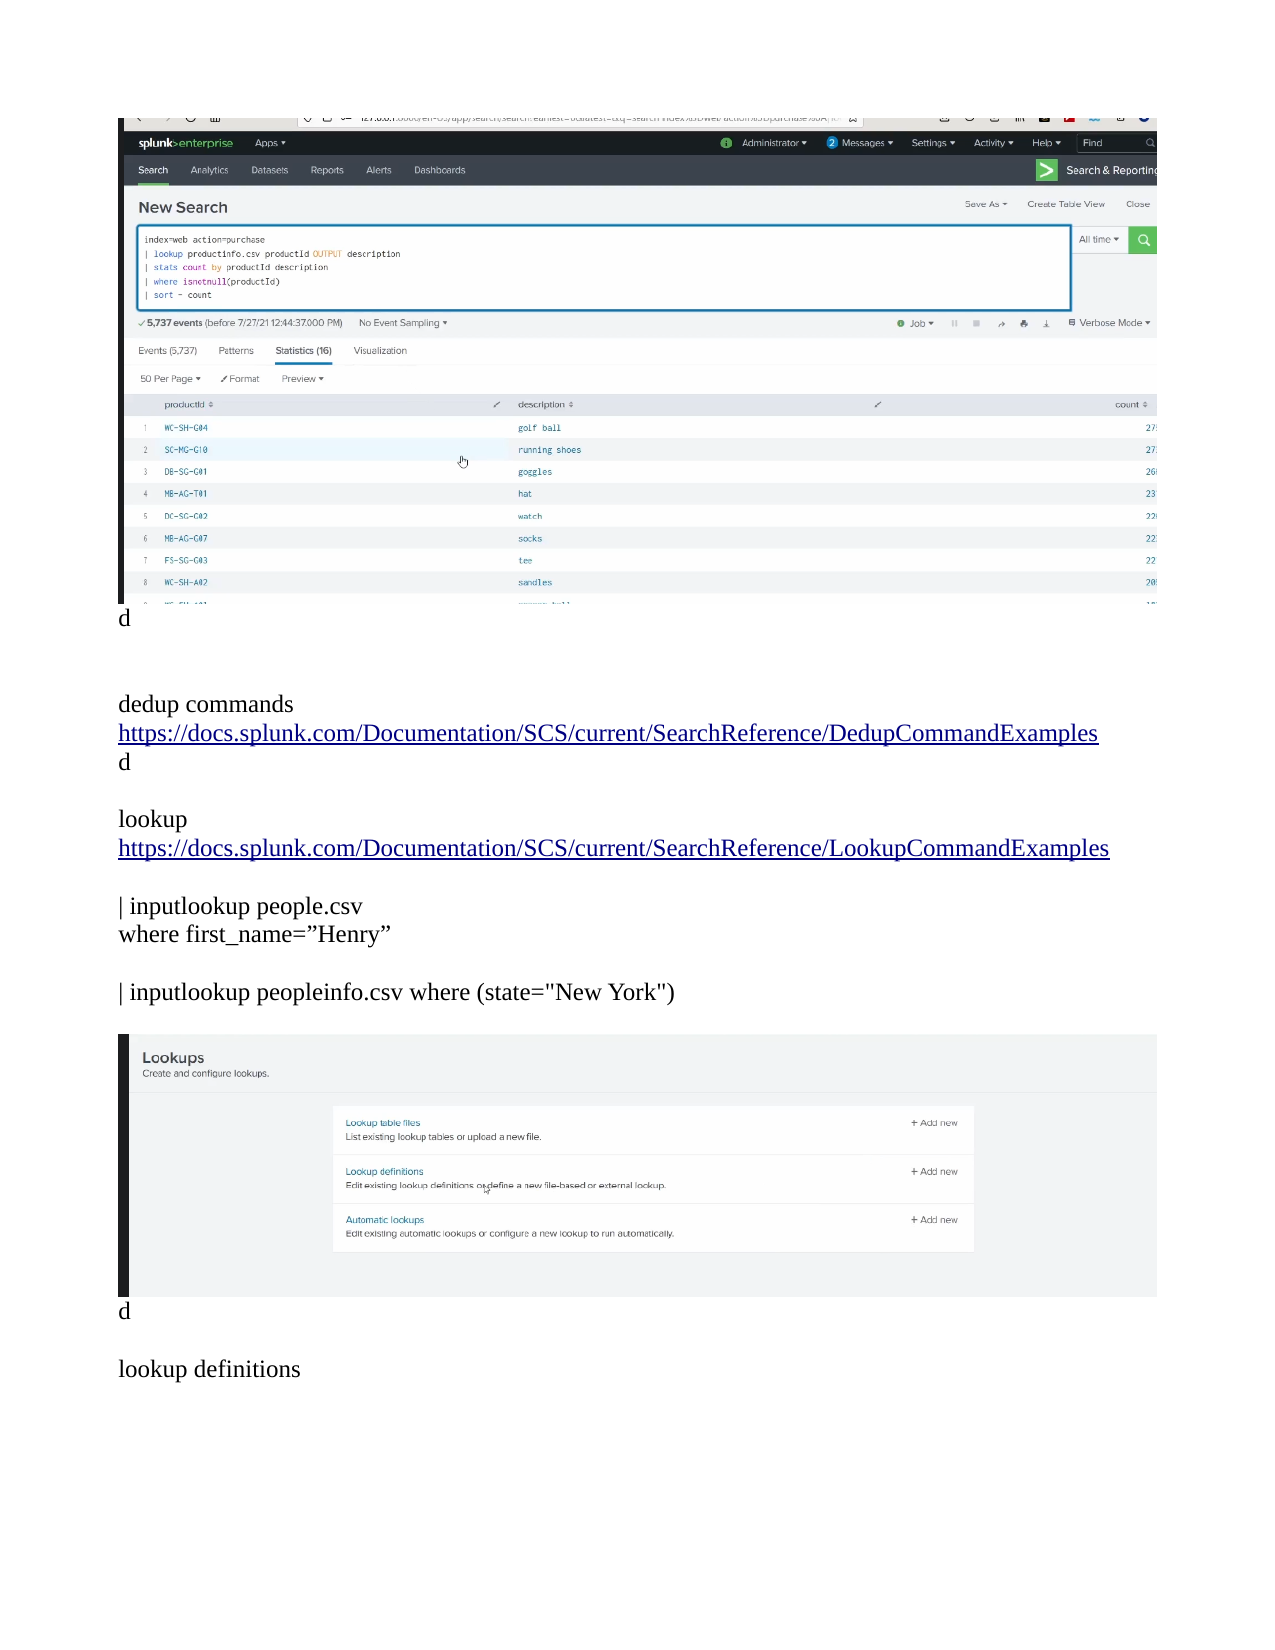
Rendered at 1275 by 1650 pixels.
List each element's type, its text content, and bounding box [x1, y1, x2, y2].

text d [118, 1297, 1157, 1325]
text lookup definitions [118, 1354, 1157, 1383]
text dedup commands [118, 689, 1157, 718]
text d [118, 604, 1157, 632]
text | inputlookup people.csv [118, 891, 1157, 919]
text where first_name=”Henry” [118, 919, 1157, 948]
picture [118, 118, 1157, 604]
picture [118, 1034, 1157, 1297]
text | inputlookup peopleinfo.csv where (state="New York") [118, 977, 1157, 1006]
text https://docs.splunk.com/Documentation/SCS/current/SearchReference/LookupCommandExamples [118, 833, 1157, 862]
text d [118, 747, 1157, 776]
text https://docs.splunk.com/Documentation/SCS/current/SearchReference/DedupCommandExamples [118, 718, 1157, 747]
text lookup [118, 804, 1157, 833]
